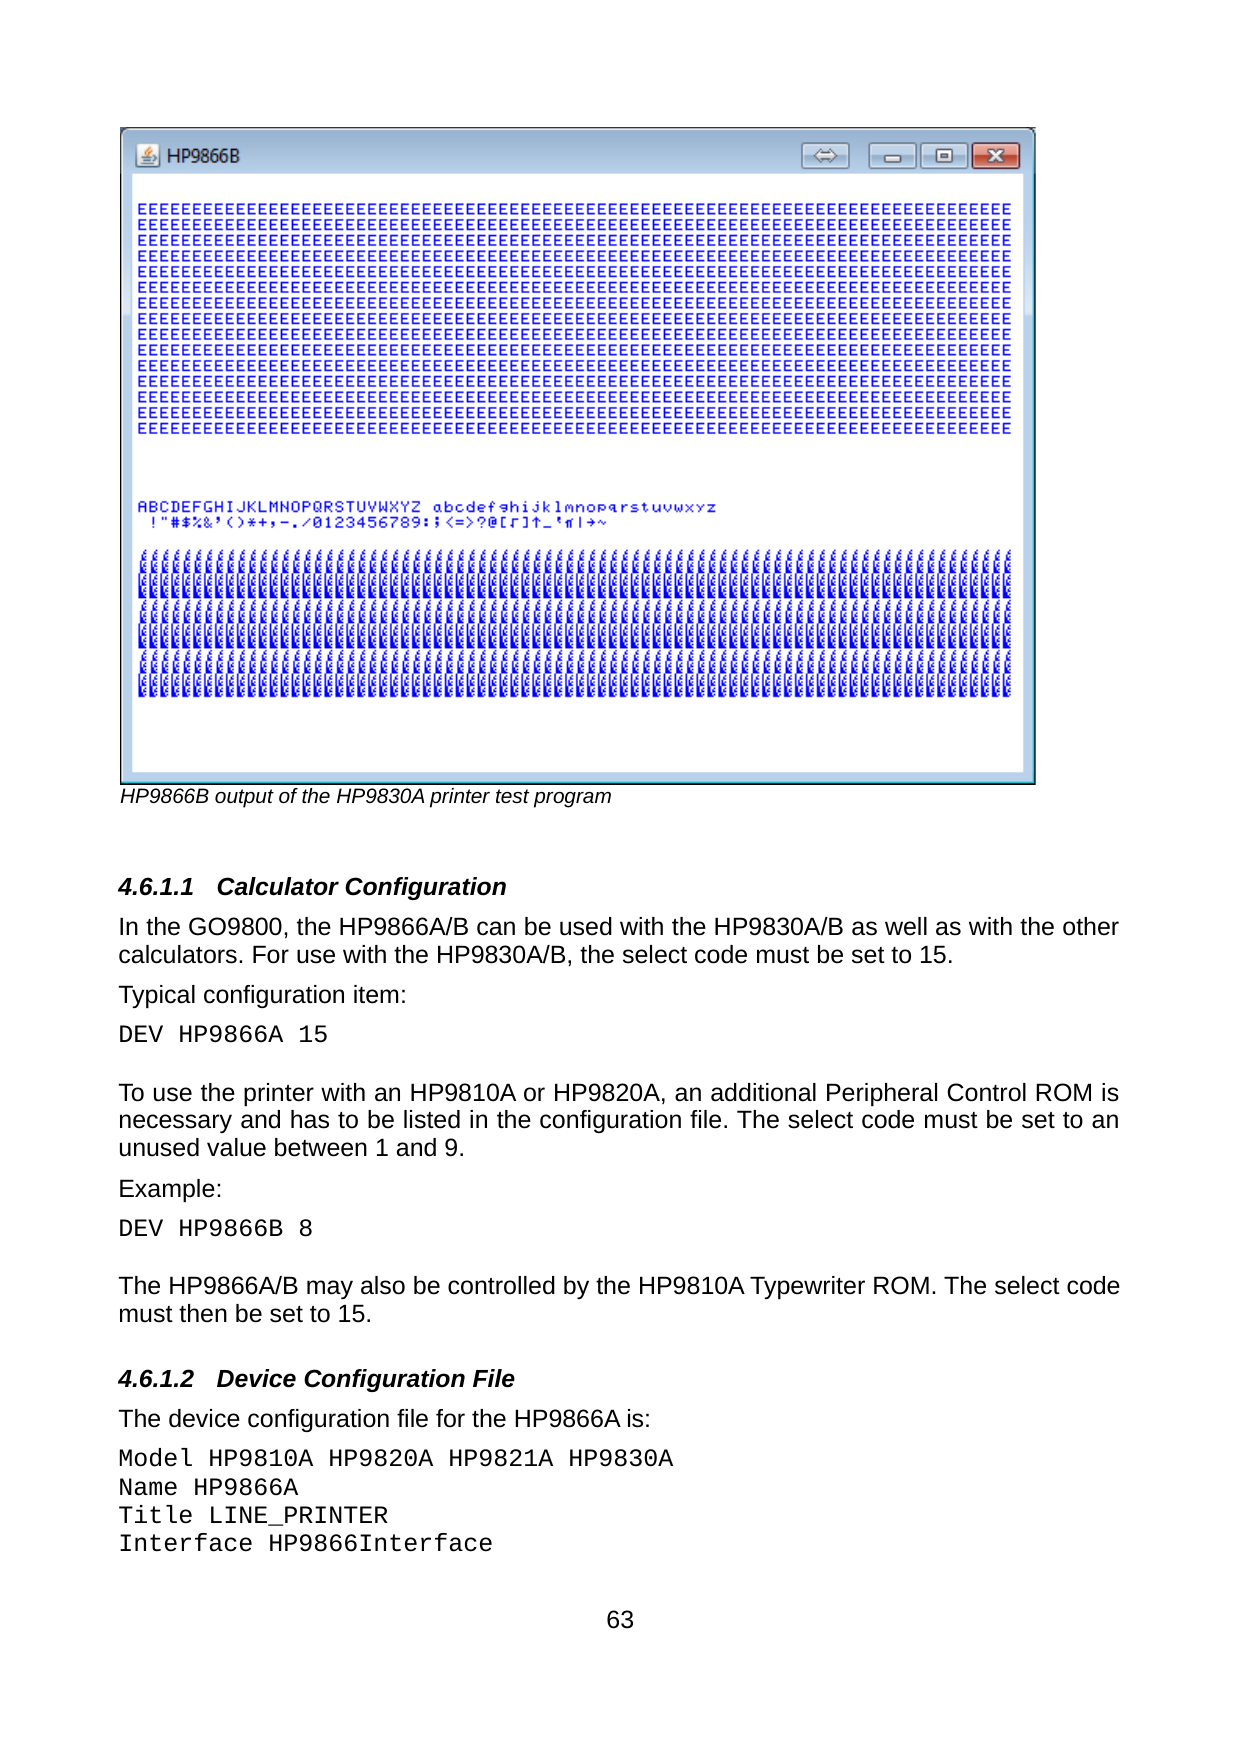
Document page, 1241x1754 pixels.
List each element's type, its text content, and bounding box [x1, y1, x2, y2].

text Model HP9810A HP9820A HP9821A HP9830A [118, 1446, 1122, 1474]
text HP9866B output of the HP9830A printer test program [120, 785, 1036, 807]
text Interface HP9866Interface [118, 1531, 1122, 1559]
text Example: [118, 1175, 1122, 1203]
picture [120, 127, 1036, 785]
text The HP9866A/B may also be controlled by the HP9810A Typewriter ROM. The select code must then be set to 15. [118, 1272, 1122, 1328]
text In the GO9800, the HP9866A/B can be used with the HP9830A/B as well as with the other calculators. For use with the HP9830A/B, the select code must be set to 15. [118, 913, 1122, 969]
subtitle Calculator Configuration [118, 873, 1122, 901]
subtitle Device Configuration File [118, 1365, 1122, 1393]
text DEV HP9866B 8 [118, 1215, 1122, 1243]
text DEV HP9866A 15 [118, 1022, 1122, 1050]
text To use the printer with an HP9810A or HP9820A, an additional Peripheral Control ROM is necessary and has to be listed in the configuration file. The select code must be set to an unused value between 1 and 9. [118, 1078, 1122, 1162]
text Title LINE_PRINTER [118, 1502, 1122, 1531]
text Name HP9866A [118, 1474, 1122, 1502]
text The device configuration file for the HP9866A is: [118, 1405, 1122, 1433]
text Typical configuration item: [118, 981, 1122, 1009]
